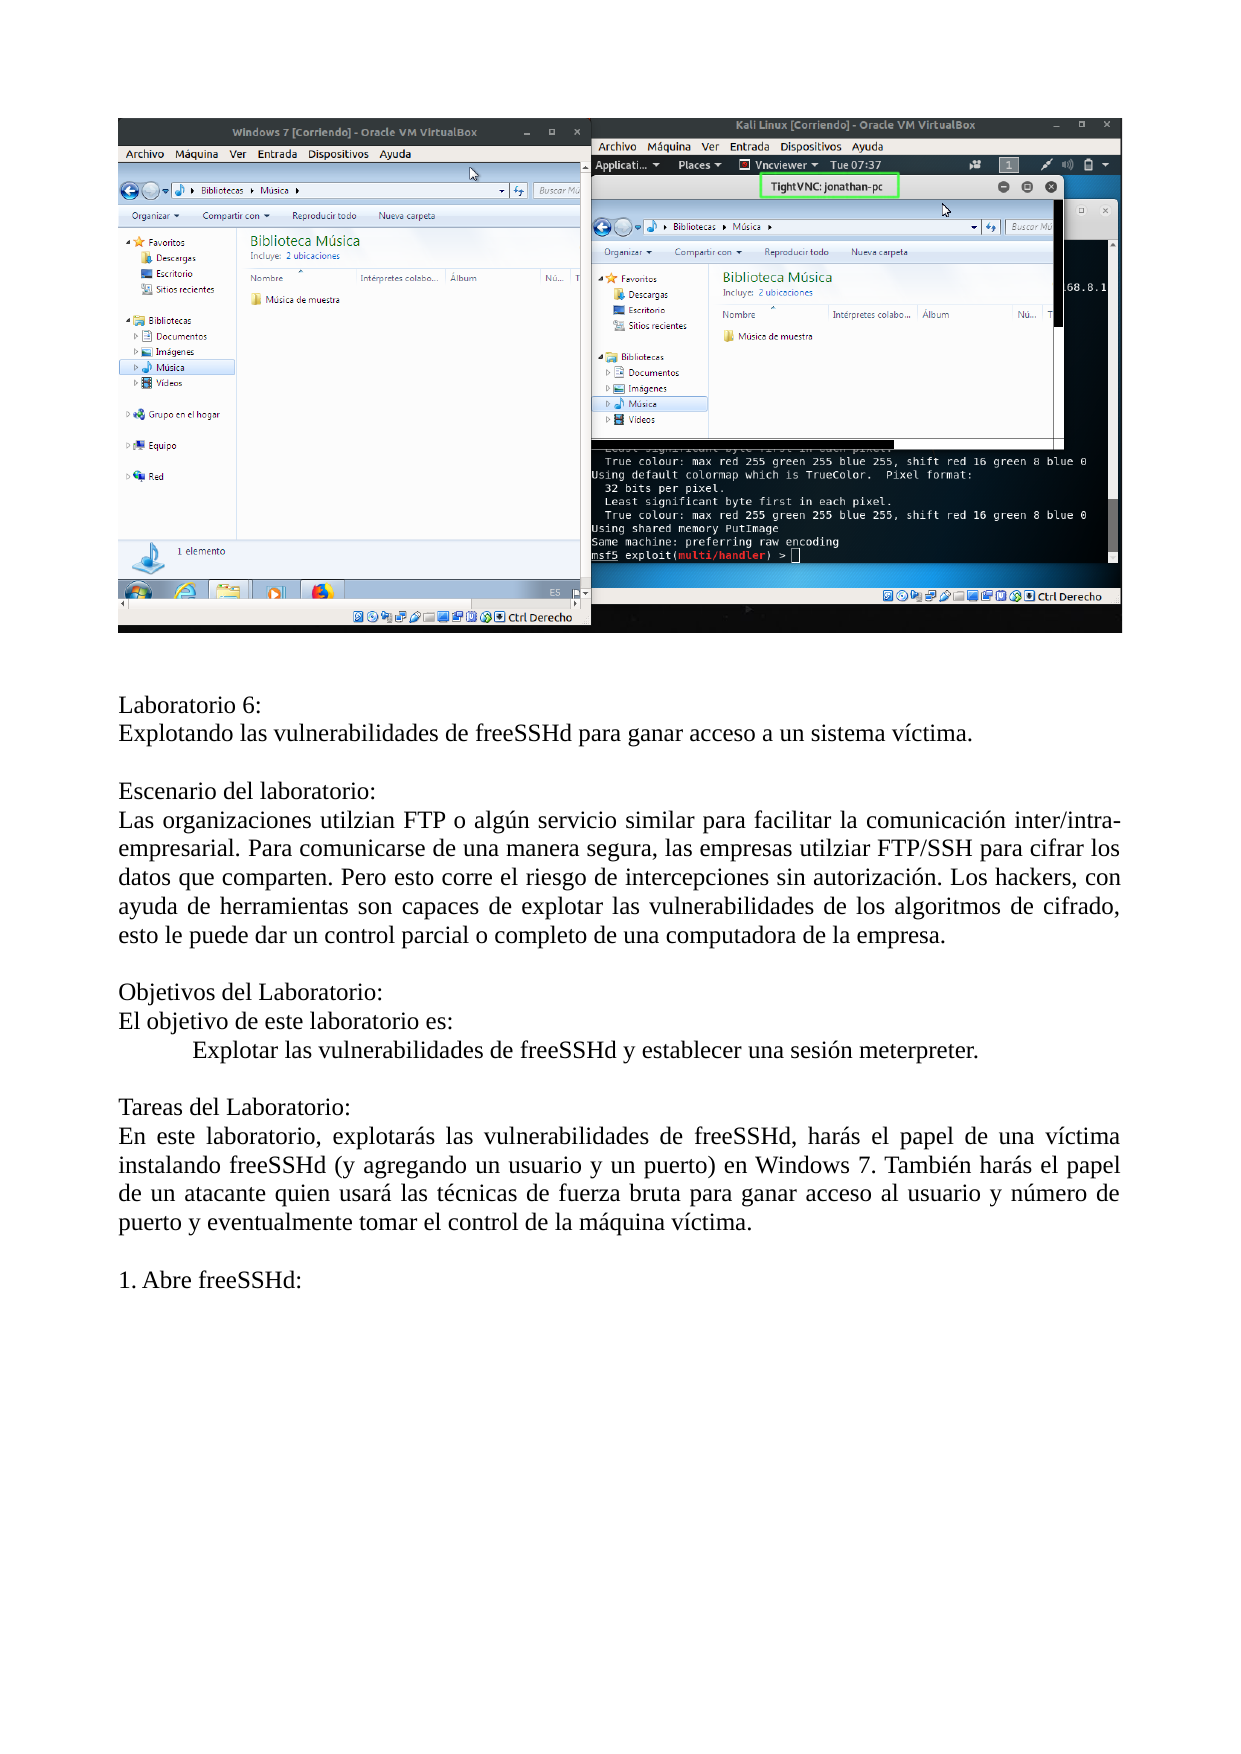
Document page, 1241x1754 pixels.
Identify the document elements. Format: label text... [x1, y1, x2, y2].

text El objetivo de este laboratorio es: [118, 1006, 1122, 1035]
picture [118, 118, 1123, 633]
text 1. Abre freeSSHd: [118, 1265, 1122, 1293]
text Escenario del laboratorio: [118, 776, 1122, 805]
text Objetivos del Laboratorio: [118, 977, 1122, 1006]
text En este laboratorio, explotarás las vulnerabilidades de freeSSHd, harás el papel de una víctima instalando freeSSHd (y agregando un usuario y un puerto) en Windows 7. También harás el papel de un atacante quien usará las técnicas de fuerza bruta para ganar acceso al usuario y número de puerto y eventualmente tomar el control de la máquina víctima. [118, 1121, 1122, 1236]
text Laboratorio 6: [118, 690, 1122, 718]
text Explotando las vulnerabilidades de freeSSHd para ganar acceso a un sistema víctima. [118, 718, 1122, 747]
text Explotar las vulnerabilidades de freeSSHd y establecer una sesión meterpreter. [118, 1035, 1122, 1063]
text Las organizaciones utilzian FTP o algún servicio similar para facilitar la comunicación inter/intra-empresarial. Para comunicarse de una manera segura, las empresas utilziar FTP/SSH para cifrar los datos que comparten. Pero esto corre el riesgo de intercepciones sin autorización. Los hackers, con ayuda de herramientas son capaces de explotar las vulnerabilidades de los algoritmos de cifrado, esto le puede dar un control parcial o completo de una computadora de la empresa. [118, 805, 1122, 948]
text Tareas del Laboratorio: [118, 1092, 1122, 1121]
